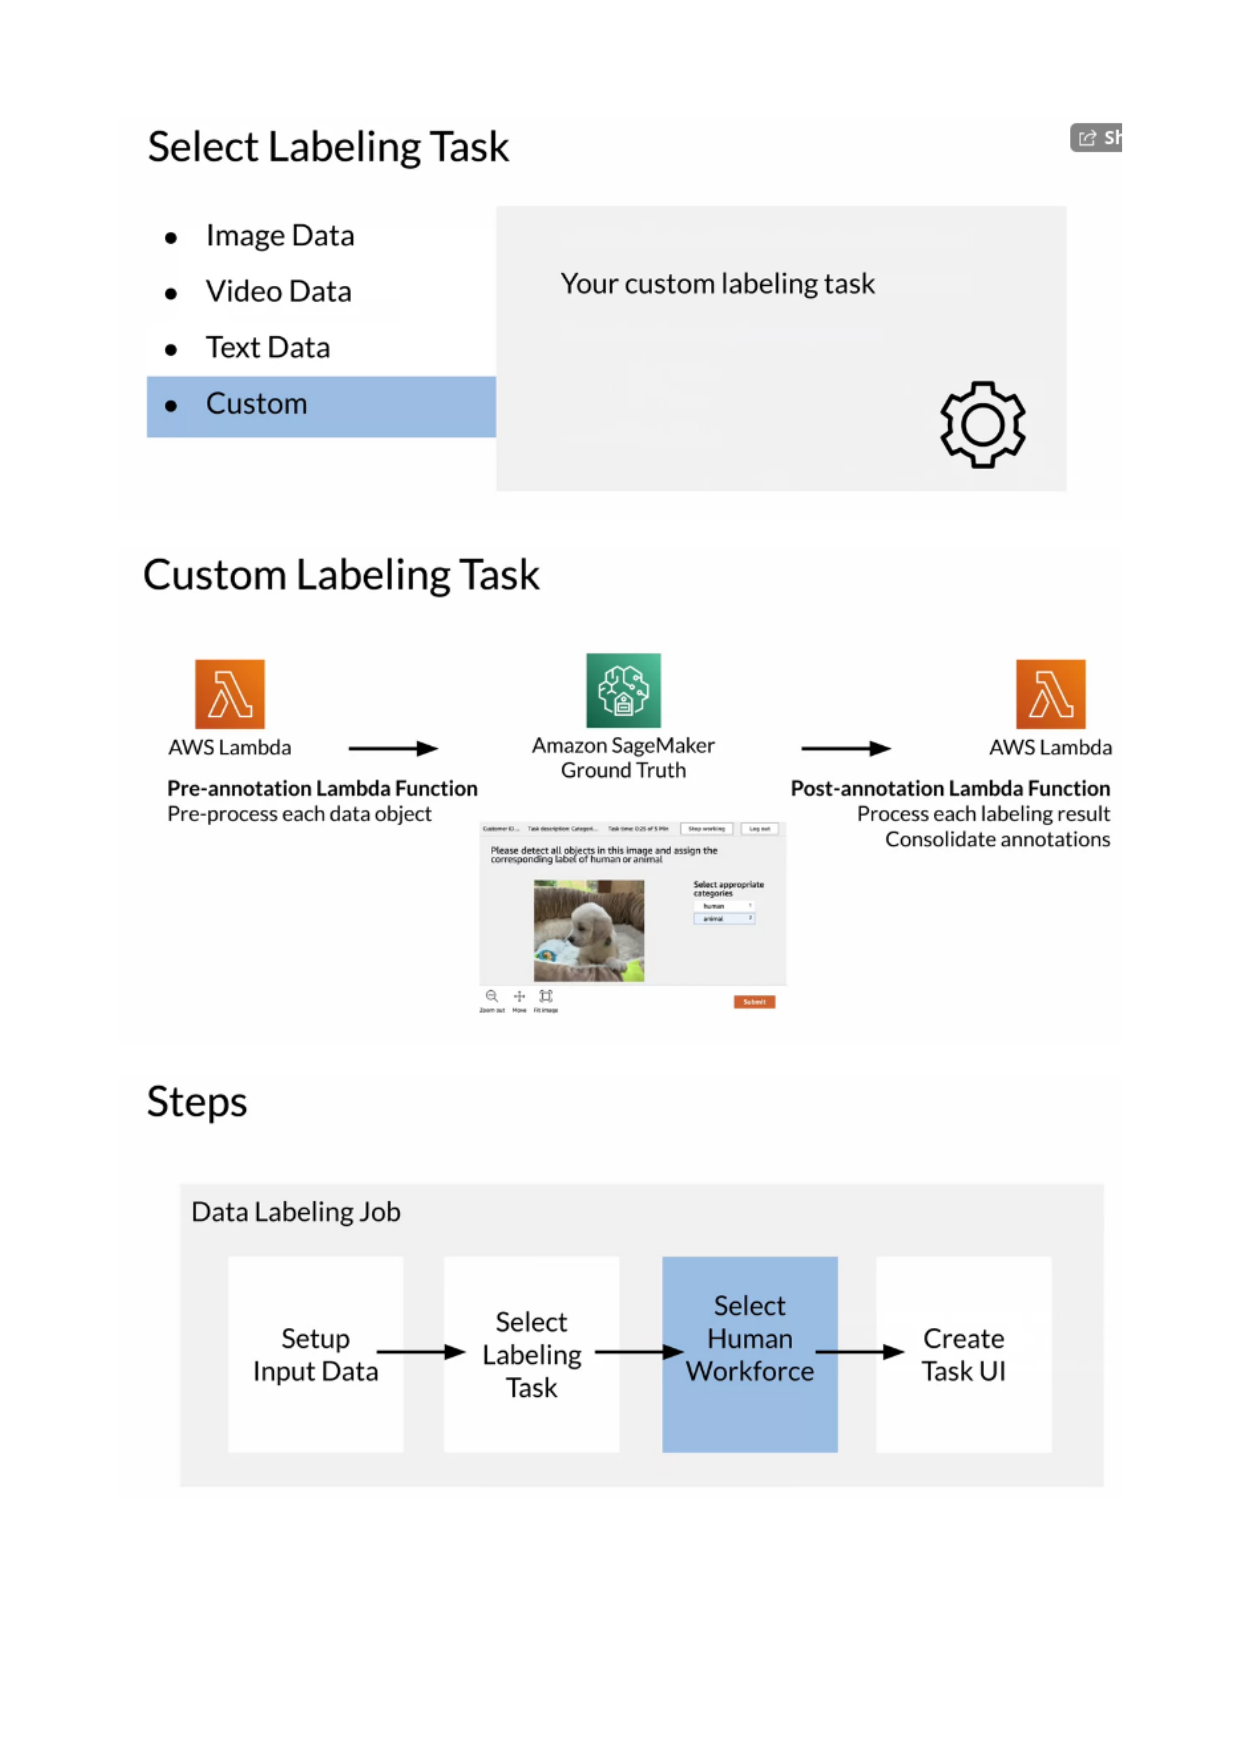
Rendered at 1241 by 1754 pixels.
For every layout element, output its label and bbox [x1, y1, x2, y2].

picture [118, 1074, 1123, 1498]
picture [118, 547, 1123, 1046]
picture [118, 118, 1123, 519]
